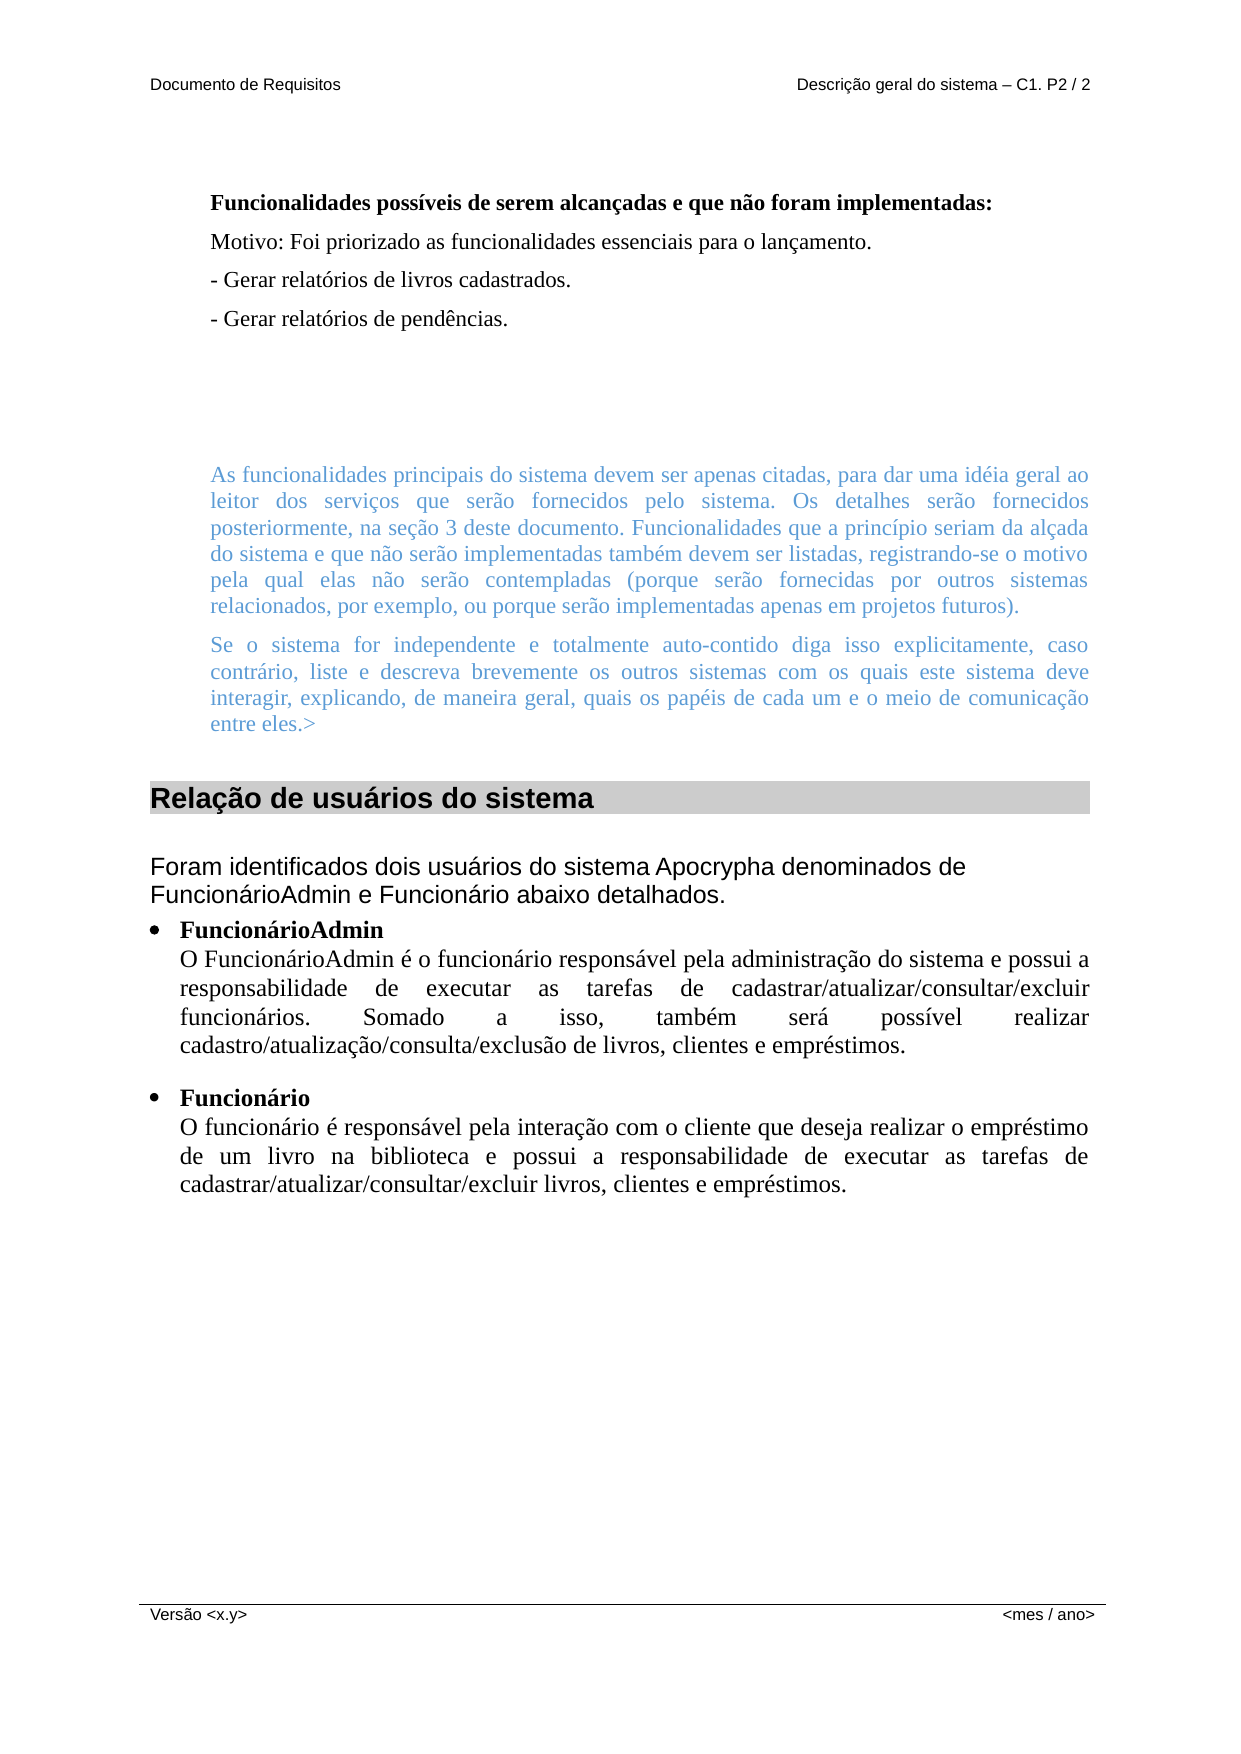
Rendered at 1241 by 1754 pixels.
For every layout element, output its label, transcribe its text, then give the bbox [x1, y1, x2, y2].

text O FuncionárioAdmin é o funcionário responsável pela administração do sistema e possui a responsabilidade de executar as tarefas de cadastrar/atualizar/consultar/excluir funcionários. Somado a isso, também será possível realizar cadastro/atualização/consulta/exclusão de livros, clientes e empréstimos. [179, 944, 1090, 1059]
subtitle Foram identificados dois usuários do sistema Apocrypha denominados de FuncionárioAdmin e Funcionário abaixo detalhados. [150, 852, 1090, 909]
text Funcionalidades possíveis de serem alcançadas e que não foram implementadas: [210, 189, 1090, 215]
text Se o sistema for independente e totalmente auto-contido diga isso explicitamente, caso contrário, liste e descreva brevemente os outros sistemas com os quais este sistema deve interagir, explicando, de maneira geral, quais os papéis de cada um e o meio de comunicação entre eles.> [210, 631, 1090, 737]
text O funcionário é responsável pela interação com o cliente que deseja realizar o empréstimo de um livro na biblioteca e possui a responsabilidade de executar as tarefas de cadastrar/atualizar/consultar/excluir livros, clientes e empréstimos. [179, 1112, 1090, 1198]
list Funcionário [150, 1083, 1090, 1112]
text - Gerar relatórios de pendências. [210, 305, 1090, 332]
text Motivo: Foi priorizado as funcionalidades essenciais para o lançamento. [210, 228, 1090, 254]
text - Gerar relatórios de livros cadastrados. [210, 267, 1090, 293]
list FuncionárioAdmin [150, 915, 1090, 944]
text As funcionalidades principais do sistema devem ser apenas citadas, para dar uma idéia geral ao leitor dos serviços que serão fornecidos pelo sistema. Os detalhes serão fornecidos posteriormente, na seção 3 deste documento. Funcionalidades que a princípio seriam da alçada do sistema e que não serão implementadas também devem ser listadas, registrando-se o motivo pela qual elas não serão contempladas (porque serão fornecidas por outros sistemas relacionados, por exemplo, ou porque serão implementadas apenas em projetos futuros). [210, 461, 1090, 619]
subtitle Relação de usuários do sistema [150, 781, 1090, 814]
